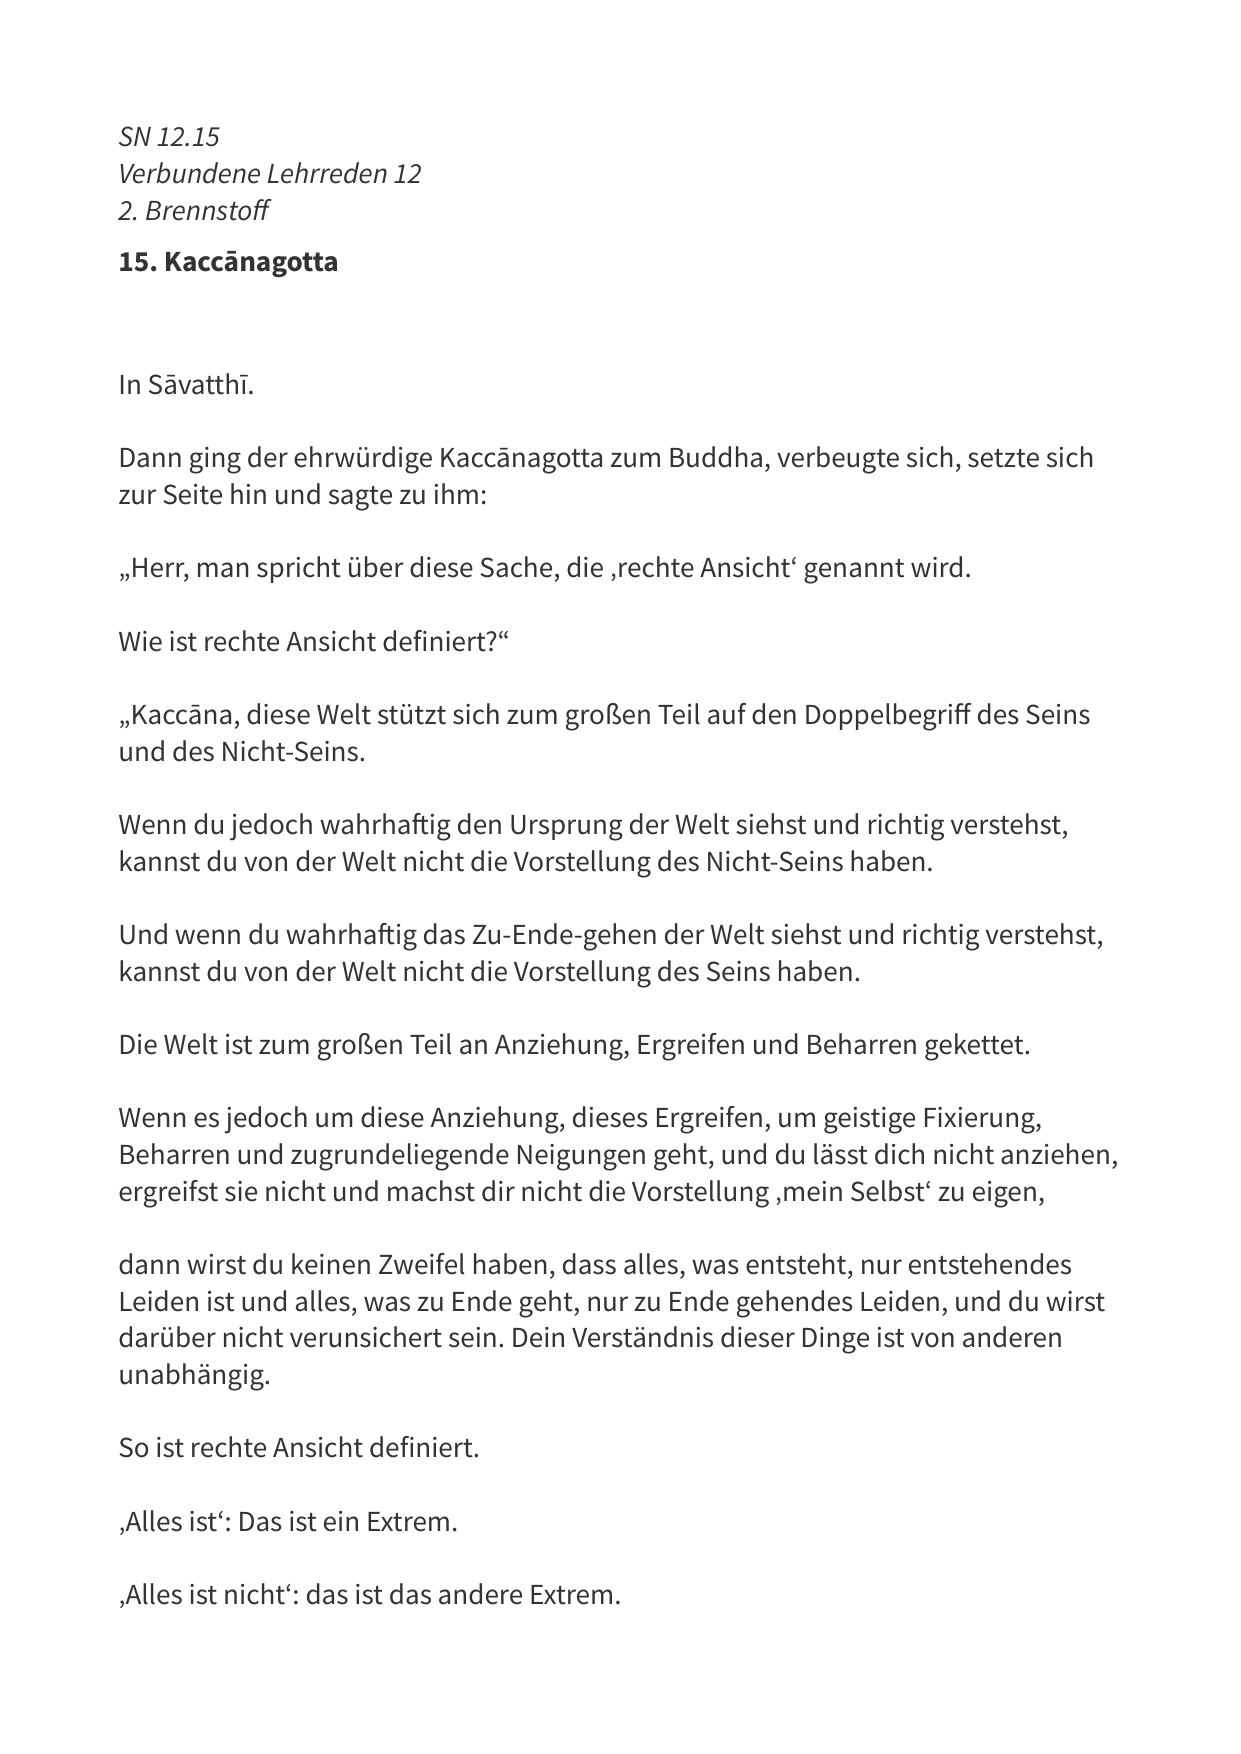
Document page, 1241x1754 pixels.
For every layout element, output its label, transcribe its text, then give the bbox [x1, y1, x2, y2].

text 2. Brennstoff [118, 191, 1122, 228]
text SN 12.15 [118, 118, 1122, 155]
text Die Welt ist zum großen Teil an Anziehung, Ergreifen und Beharren gekettet. [118, 1026, 1122, 1062]
text Wenn du jedoch wahrhaftig den Ursprung der Welt siehst und richtig verstehst, kannst du von der Welt nicht die Vorstellung des Nicht-Seins haben. [118, 806, 1122, 879]
text ‚Alles ist‘: Das ist ein Extrem. [118, 1502, 1122, 1539]
text Wie ist rechte Ansicht definiert?“ [118, 622, 1122, 659]
text Wenn es jedoch um diese Anziehung, dieses Ergreifen, um geistige Fixierung, Beharren und zugrundeliegende Neigungen geht, und du lässt dich nicht anziehen, ergreifst sie nicht und machst dir nicht die Vorstellung ‚mein Selbst‘ zu eigen, [118, 1099, 1122, 1209]
text Und wenn du wahrhaftig das Zu-Ende-gehen der Welt siehst und richtig verstehst, kannst du von der Welt nicht die Vorstellung des Seins haben. [118, 916, 1122, 989]
text dann wirst du keinen Zweifel haben, dass alles, was entsteht, nur entstehendes Leiden ist und alles, was zu Ende geht, nur zu Ende gehendes Leiden, und du wirst darüber nicht verunsichert sein. Dein Verständnis dieser Dinge ist von anderen unabhängig. [118, 1246, 1122, 1392]
text „Herr, man spricht über diese Sache, die ‚rechte Ansicht‘ genannt wird. [118, 549, 1122, 586]
text So ist rechte Ansicht definiert. [118, 1429, 1122, 1466]
text „Kaccāna, diese Welt stützt sich zum großen Teil auf den Doppelbegriff des Seins und des Nicht-Seins. [118, 696, 1122, 769]
text ‚Alles ist nicht‘: das ist das andere Extrem. [118, 1576, 1122, 1612]
text In Sāvatthī. [118, 366, 1122, 402]
text Dann ging der ehrwürdige Kaccānagotta zum Buddha, verbeugte sich, setzte sich zur Seite hin und sagte zu ihm: [118, 439, 1122, 512]
text Verbundene Lehrreden 12 [118, 155, 1122, 191]
subtitle 15. Kaccānagotta [118, 243, 1122, 280]
